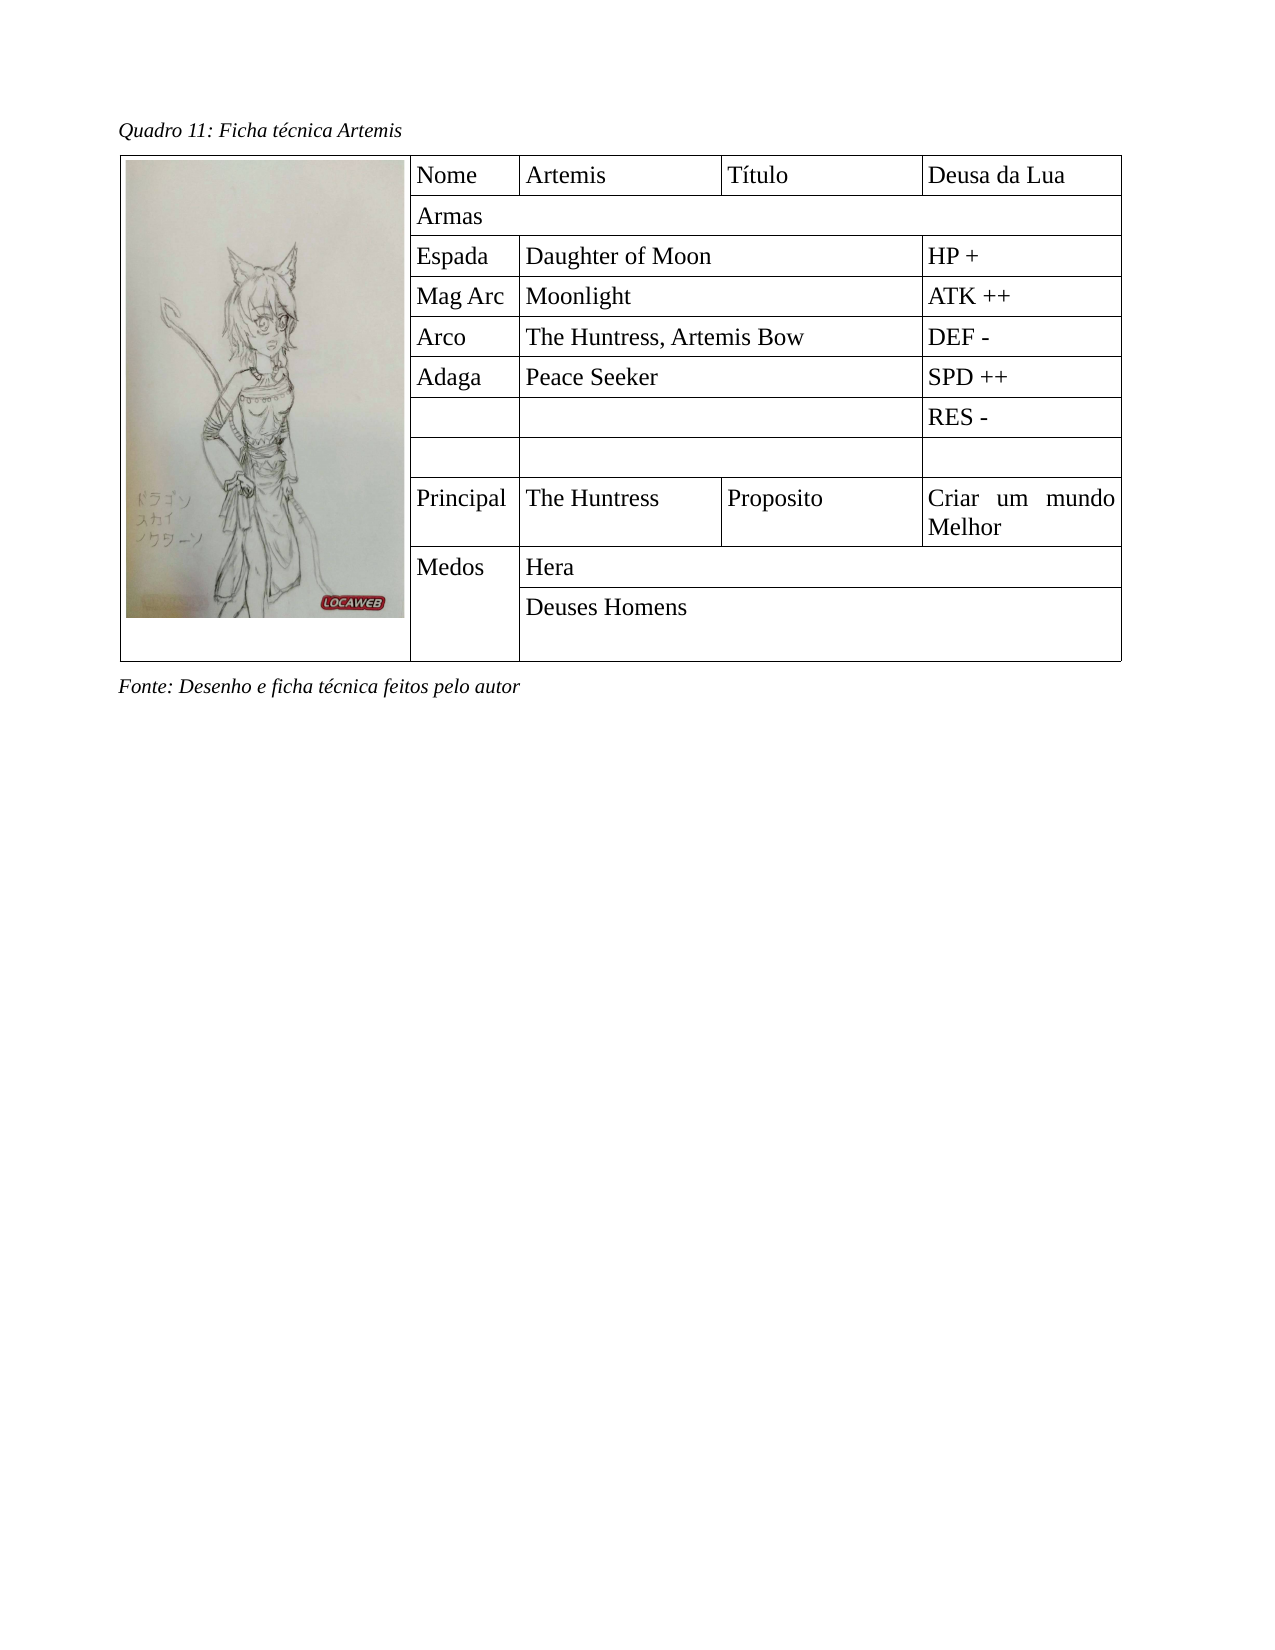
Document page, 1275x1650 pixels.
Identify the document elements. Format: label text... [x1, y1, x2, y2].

table_cell Deuses Homens [520, 588, 1121, 661]
text Fonte: Desenho e ficha técnica feitos pelo autor [118, 674, 1157, 698]
table_cell Moonlight [520, 277, 922, 316]
table_cell Medos [411, 547, 519, 661]
table_cell Arco [411, 317, 519, 356]
table_cell Criar um mundo Melhor [923, 478, 1121, 546]
table_cell SPD ++ [923, 357, 1121, 397]
table_header Nome [411, 156, 519, 195]
picture [125, 160, 405, 618]
table_cell DEF - [923, 317, 1121, 356]
table_cell The Huntress, Artemis Bow [520, 317, 922, 356]
table_cell Mag Arc [411, 277, 519, 316]
table_cell Peace Seeker [520, 357, 922, 397]
table_cell Adaga [411, 357, 519, 397]
table_cell Hera [520, 547, 1121, 587]
table_cell RES - [923, 398, 1121, 437]
table_cell The Huntress [520, 478, 721, 546]
table_cell [411, 438, 519, 477]
table_cell Espada [411, 236, 519, 276]
table_cell [520, 398, 922, 437]
table_cell [923, 438, 1121, 477]
table_cell Principal [411, 478, 519, 546]
table_header [121, 156, 410, 661]
table_header Artemis [520, 156, 721, 195]
table_cell [520, 438, 922, 477]
table_cell ATK ++ [923, 277, 1121, 316]
table_cell [411, 398, 519, 437]
table_cell HP + [923, 236, 1121, 276]
table_cell Armas [411, 196, 1121, 235]
table_header Deusa da Lua [923, 156, 1121, 195]
table_cell Proposito [722, 478, 922, 546]
table_cell Daughter of Moon [520, 236, 922, 276]
table_header Título [722, 156, 922, 195]
text Quadro 11: Ficha técnica Artemis [118, 118, 1157, 142]
